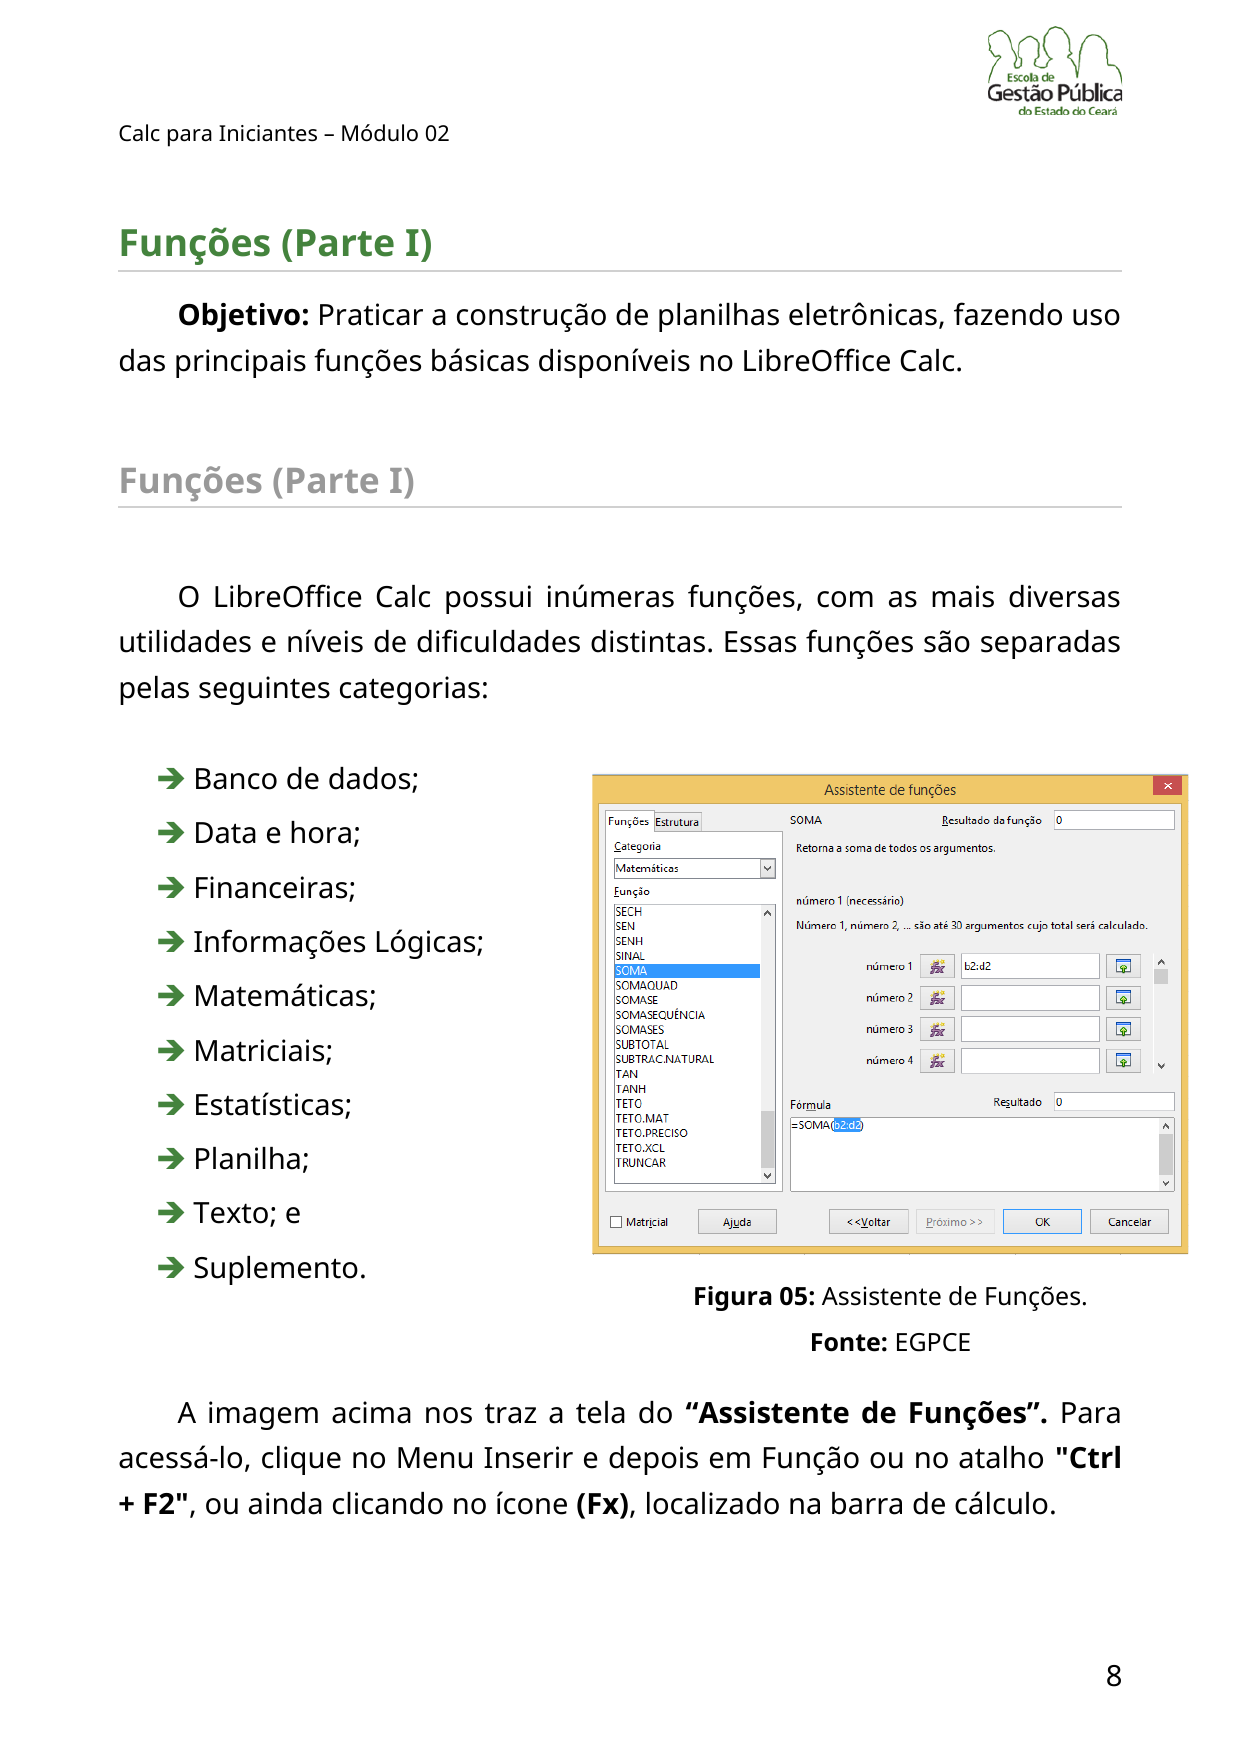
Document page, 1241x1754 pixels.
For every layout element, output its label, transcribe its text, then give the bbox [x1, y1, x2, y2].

list Matemáticas; [156, 976, 592, 1015]
picture [118, 26, 1123, 115]
list Data e hora; [156, 813, 592, 852]
list Financeiras; [156, 867, 592, 907]
list Figura 05: Assistente de Funções. [592, 1255, 1188, 1313]
text Objetivo: Praticar a construção de planilhas eletrônicas, fazendo uso das principais funções básicas disponíveis no LibreOffice Calc. [118, 294, 1122, 380]
subtitle Funções (Parte I) [118, 456, 1122, 506]
text O LibreOffice Calc possui inúmeras funções, com as mais diversas utilidades e níveis de dificuldades distintas. Essas funções são separadas pelas seguintes categorias: [118, 576, 1122, 707]
list Texto; e [156, 1193, 592, 1232]
list Fonte: EGPCE [592, 1313, 1188, 1358]
subtitle Funções (Parte I) [118, 217, 1122, 270]
text A imagem acima nos traz a tela do “Assistente de Funções”. Para acessá-lo, clique no Menu Inserir e depois em Função ou no atalho "Ctrl + F2", ou ainda clicando no ícone (Fx), localizado na barra de cálculo. [118, 1392, 1122, 1523]
list Matriciais; [156, 1030, 592, 1069]
list Suplemento. [156, 1247, 592, 1287]
list Banco de dados; [156, 758, 1122, 798]
list Informações Lógicas; [156, 921, 592, 961]
list Planilha; [156, 1138, 592, 1178]
list Estatísticas; [156, 1084, 592, 1124]
picture [592, 772, 1189, 1255]
